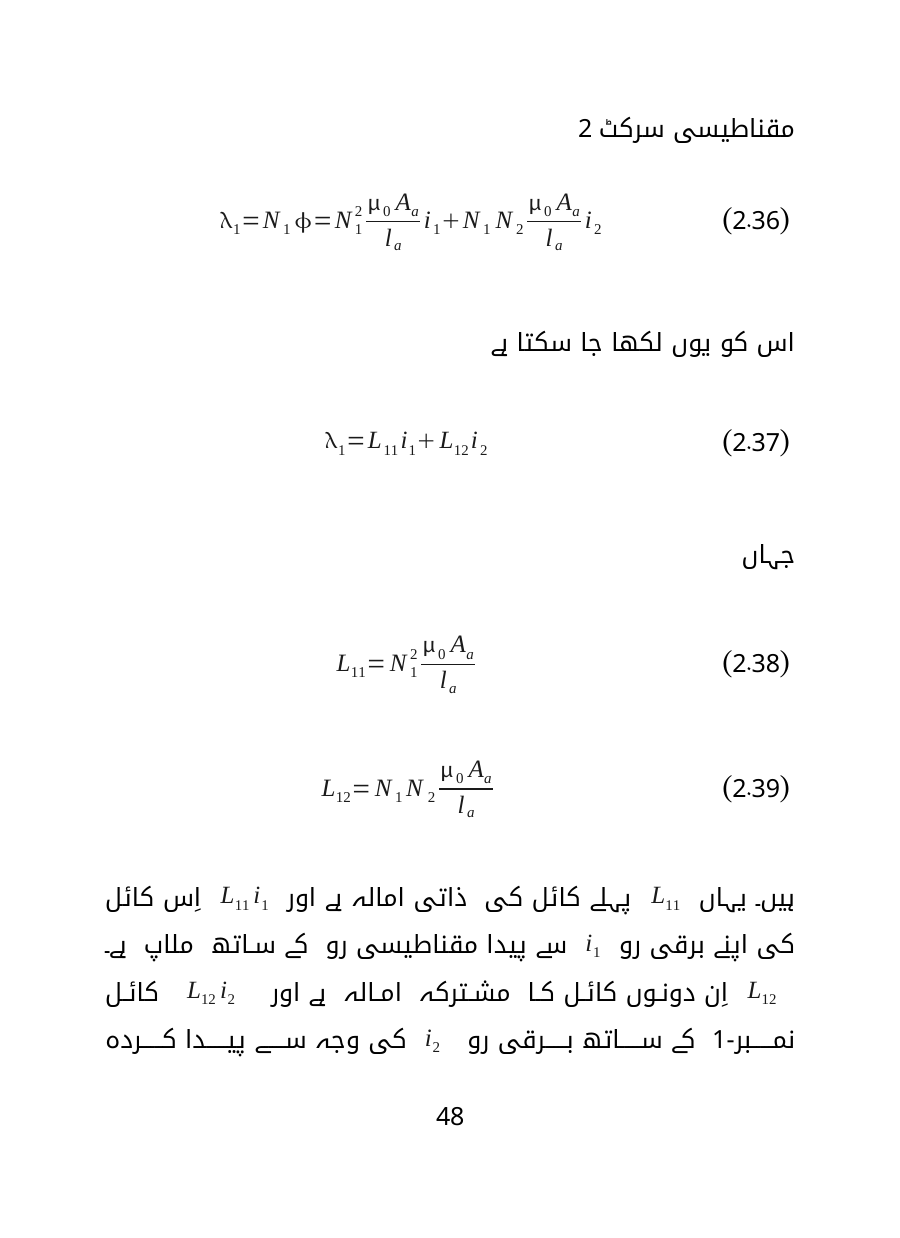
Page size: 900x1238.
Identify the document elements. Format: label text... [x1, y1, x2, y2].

table_header [105, 413, 698, 485]
text ہیں۔ یہاںپہلے کائل کی ذاتی امالہ ہے اوراِس کائل کی اپنے برقی روسے پیدا مقناطیسی رو کے ساتھ ملاپ ہے۔ اِن دونوں کائل کا مشترکہ امالہ ہے اور کائل نمبر-1 کے ساتھ برقی رو کی وجہ سے پیدا کردہ مقناطیسی رو کا ملاپ ہے۔ بالکل اسی طرح ہم دوسرے کائل کے لئے لکھ سکتے ہیں [105, 874, 795, 1064]
text اس کو یوں لکھا جا سکتا ہے [105, 319, 795, 367]
table_header (2.36) [707, 183, 795, 273]
table_header (2.38) [698, 625, 795, 716]
table_header [105, 183, 707, 273]
text جہاں [105, 531, 795, 579]
table_header (2.37) [698, 413, 795, 485]
table_header [105, 625, 698, 716]
table_header [105, 750, 701, 840]
table_header (2.39) [701, 750, 795, 840]
